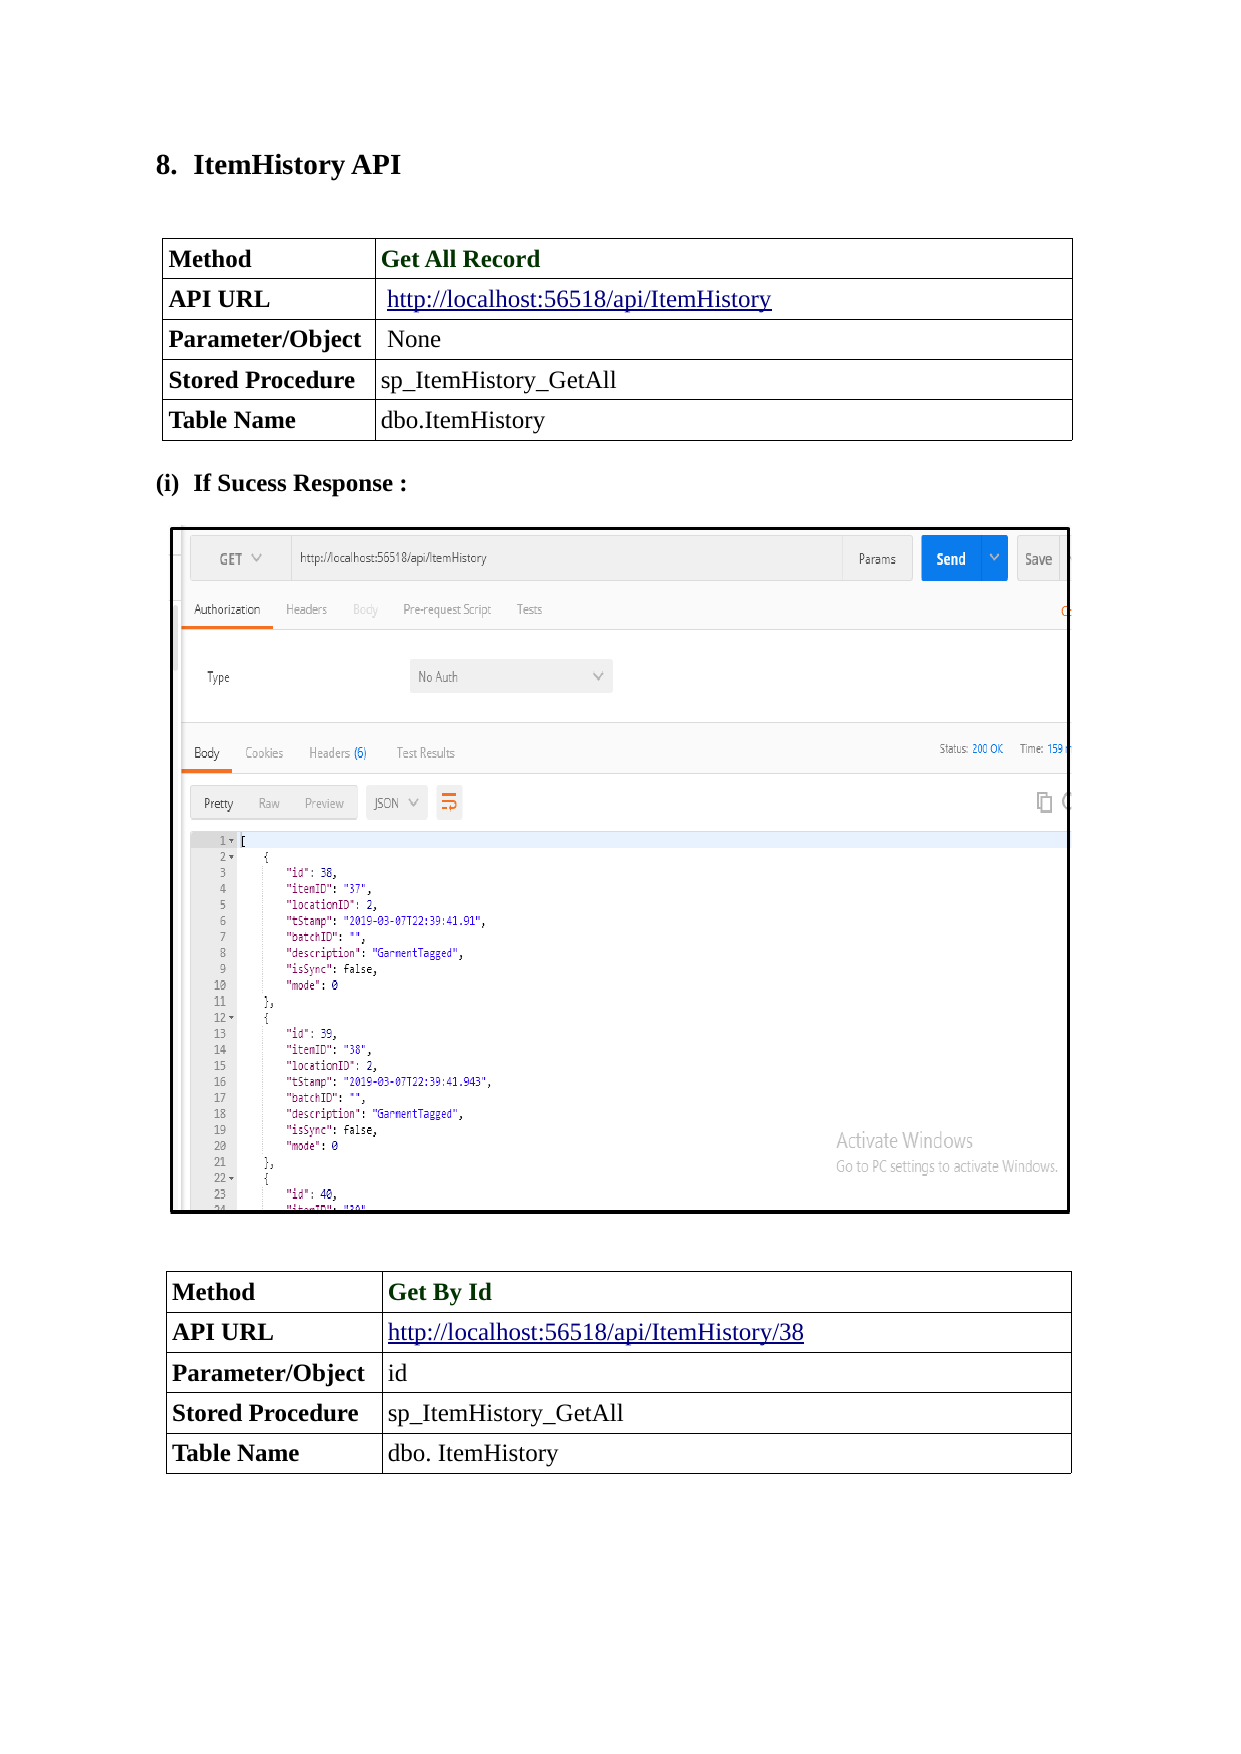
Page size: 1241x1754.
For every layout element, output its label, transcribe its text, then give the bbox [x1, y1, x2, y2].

table_header Get All Record [376, 239, 1072, 278]
table_cell sp_ItemHistory_GetAll [376, 360, 1072, 399]
table_cell None [376, 320, 1072, 359]
table_cell Stored Procedure [167, 1393, 382, 1432]
table_cell id [383, 1353, 1071, 1392]
table_cell Table Name [167, 1434, 382, 1473]
list If Sucess Response : [156, 468, 1122, 497]
table_header Method [163, 239, 375, 278]
table_header Get By Id [383, 1272, 1071, 1312]
table_header Method [167, 1272, 382, 1312]
table_cell Parameter/Object [163, 320, 375, 359]
table_cell dbo. ItemHistory [383, 1434, 1071, 1473]
table_cell API URL [167, 1313, 382, 1352]
table_cell dbo.ItemHistory [376, 400, 1072, 439]
table_cell http://localhost:56518/api/ItemHistory/38 [383, 1313, 1071, 1352]
picture [168, 525, 1072, 1214]
table_cell http://localhost:56518/api/ItemHistory [376, 279, 1072, 318]
table_cell Table Name [163, 400, 375, 439]
table_cell Stored Procedure [163, 360, 375, 399]
table_cell sp_ItemHistory_GetAll [383, 1393, 1071, 1432]
table_cell API URL [163, 279, 375, 318]
list ItemHistory API [156, 147, 1122, 180]
table_cell Parameter/Object [167, 1353, 382, 1392]
